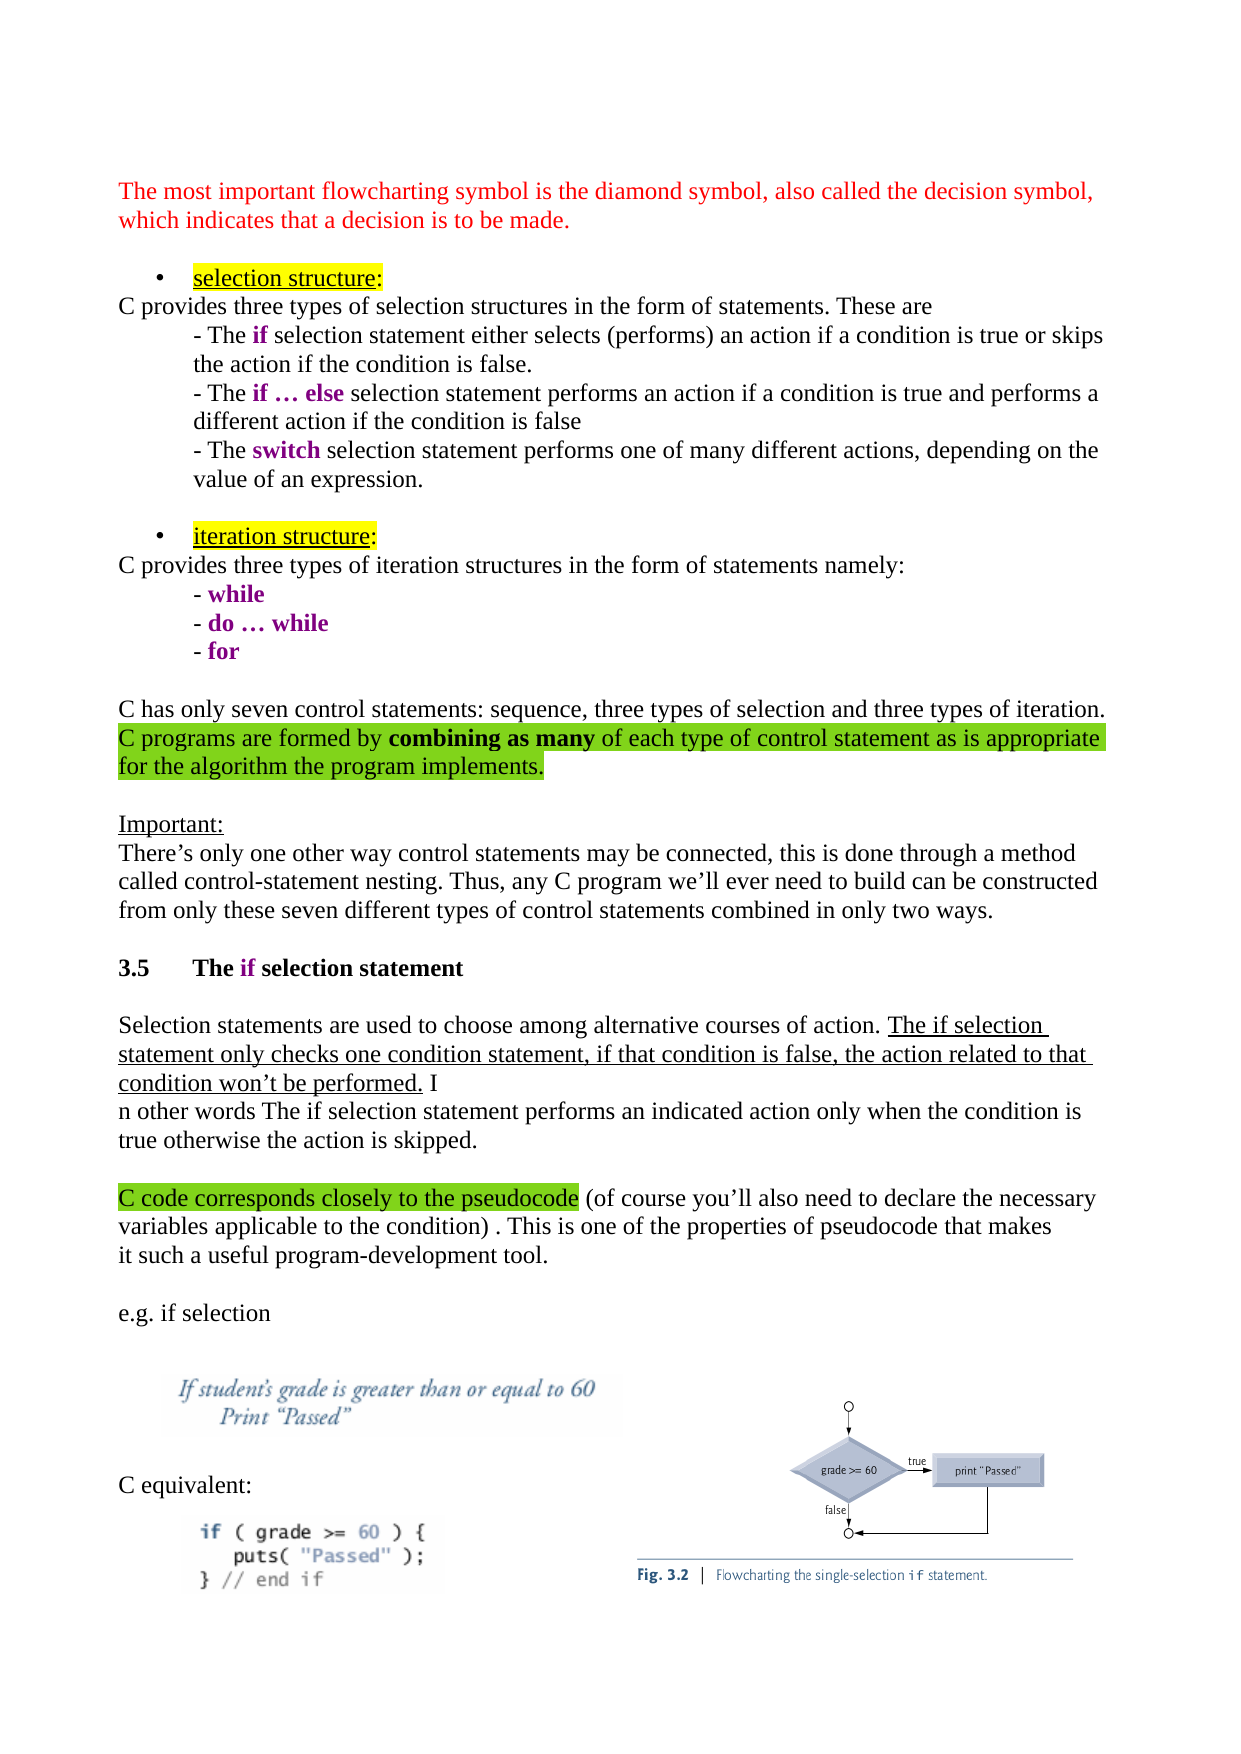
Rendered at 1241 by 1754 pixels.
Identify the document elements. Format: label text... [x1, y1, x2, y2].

text it such a useful program-development tool. [118, 1240, 1122, 1269]
text [1074, 1470, 1122, 1499]
list - The if selection statement either selects (performs) an action if a condition is true or skips the action if the condition is false. [156, 320, 1122, 378]
text C code corresponds closely to the pseudocode (of course you’ll also need to declare the necessary variables applicable to the condition) . This is one of the properties of pseudocode that makes [118, 1183, 1122, 1240]
list - The if … else selection statement performs an action if a condition is true and performs a different action if the condition is false [156, 378, 1122, 435]
text There’s only one other way control statements may be connected, this is done through a method called control-statement nesting. Thus, any C program we’ll ever need to build can be constructed from only these seven different types of control statements combined in only two ways. [118, 838, 1122, 924]
text C provides three types of iteration structures in the form of statements namely: [118, 550, 1122, 579]
text C equivalent: [118, 1470, 629, 1499]
list selection structure: [156, 263, 1122, 291]
text C has only seven control statements: sequence, three types of selection and three types of iteration. C programs are formed by combining as many of each type of control statement as is appropriate for the algorithm the program implements. [118, 694, 1122, 780]
list iteration structure: [156, 521, 1122, 550]
list - for [156, 636, 1122, 665]
text n other words The if selection statement performs an indicated action only when the condition is true otherwise the action is skipped. [118, 1096, 1122, 1154]
picture [629, 1387, 1074, 1592]
text C provides three types of selection structures in the form of statements. These are [118, 291, 1122, 320]
text Selection statements are used to choose among alternative courses of action. The if selection statement only checks one condition statement, if that condition is false, the action related to that condition won’t be performed. I [118, 1010, 1122, 1096]
picture [188, 1374, 623, 1439]
list - The switch selection statement performs one of many different actions, depending on the value of an expression. [156, 435, 1122, 493]
list - do … while [156, 608, 1122, 636]
picture [193, 1506, 394, 1604]
text Important: [118, 809, 1122, 838]
text The most important flowcharting symbol is the diamond symbol, also called the decision symbol, which indicates that a decision is to be made. [118, 176, 1122, 234]
list - while [156, 579, 1122, 608]
text 3.5 The if selection statement [118, 953, 1122, 981]
text e.g. if selection [118, 1298, 1122, 1326]
